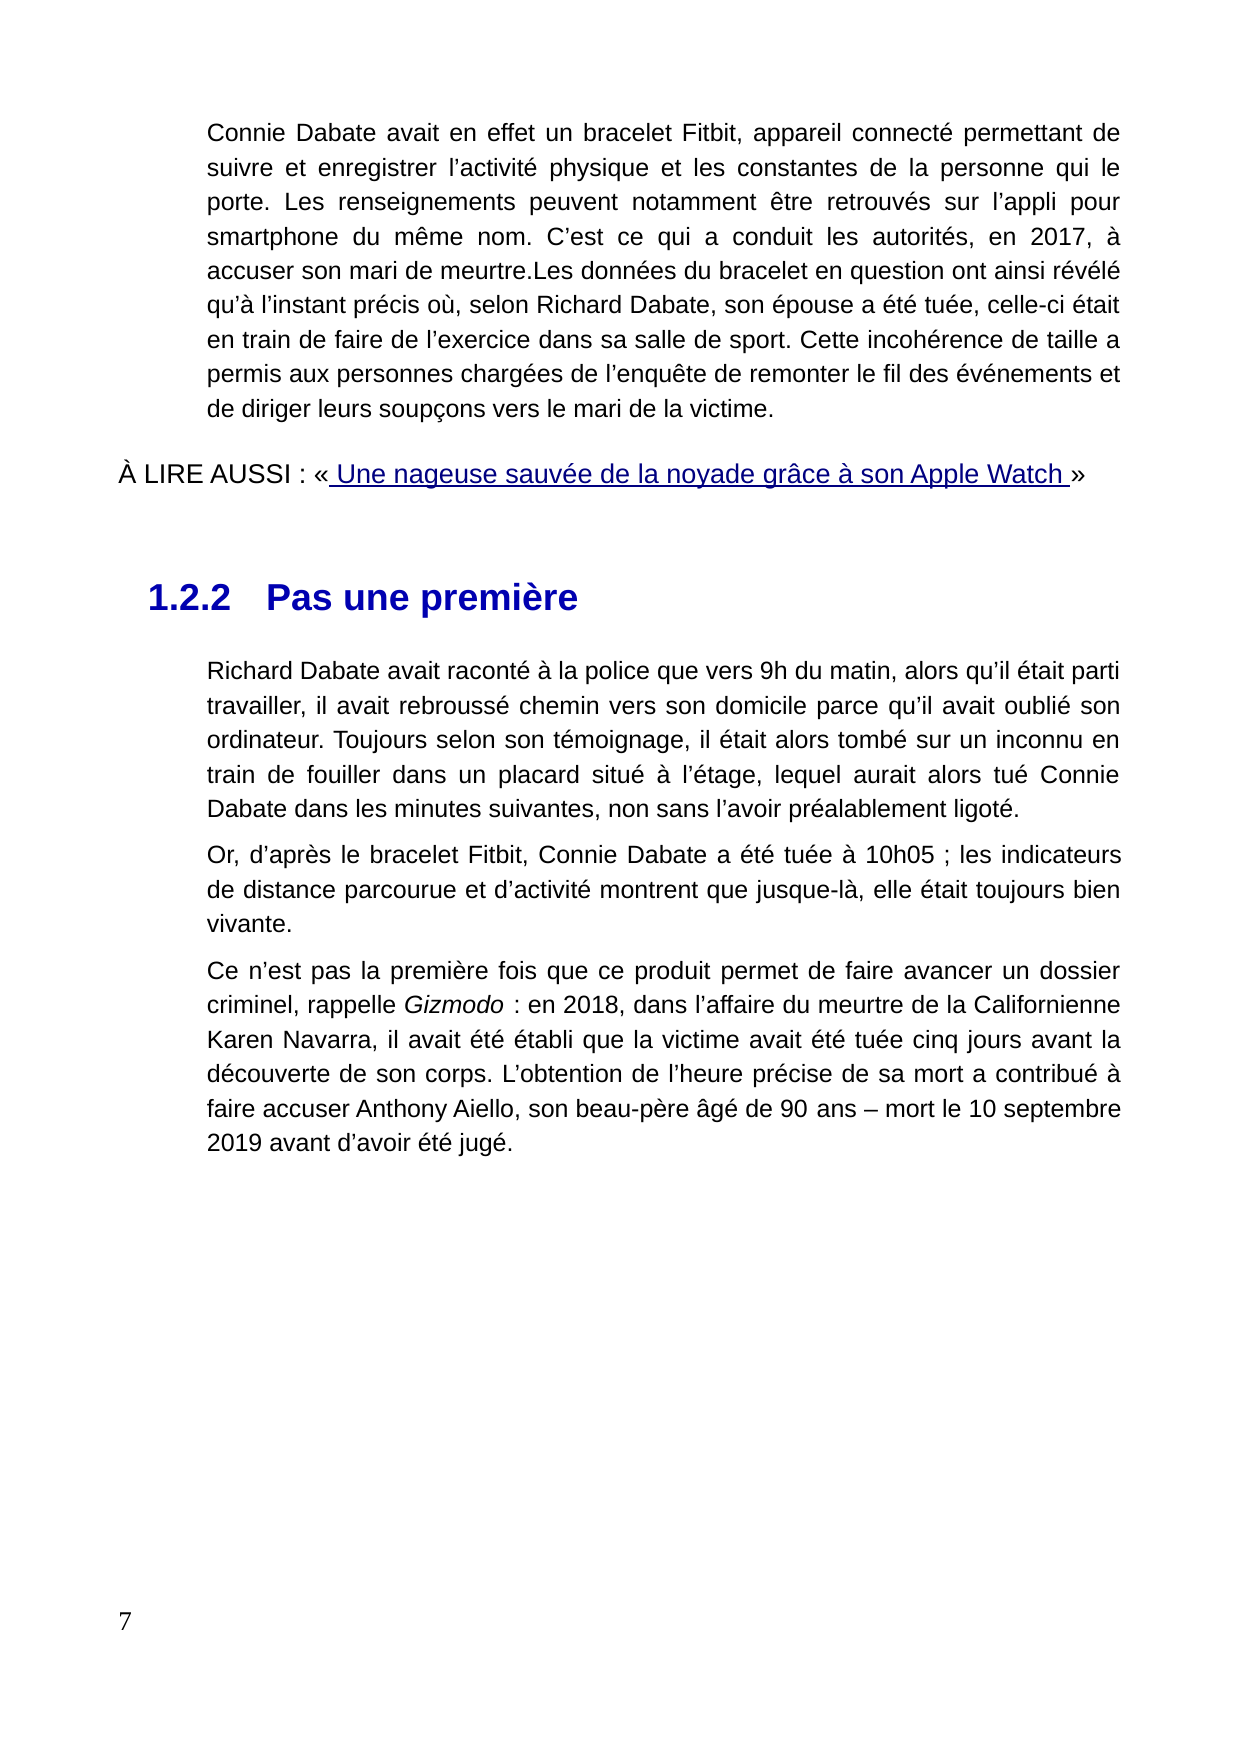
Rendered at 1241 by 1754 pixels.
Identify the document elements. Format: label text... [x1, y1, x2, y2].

text À LIRE AUSSI : « Une nageuse sauvée de la noyade grâce à son Apple Watch » [118, 458, 1122, 489]
text Ce n’est pas la première fois que ce produit permet de faire avancer un dossier criminel, rappelle Gizmodo : en 2018, dans l’affaire du meurtre de la Californienne Karen Navarra, il avait été établi que la victime avait été tuée cinq jours avant la découverte de son corps. L’obtention de l’heure précise de sa mort a contribué à faire accuser Anthony Aiello, son beau-père âgé de 90 ans – mort le 10 septembre 2019 avant d’avoir été jugé. [207, 956, 1122, 1157]
text Richard Dabate avait raconté à la police que vers 9h du matin, alors qu’il était parti travailler, il avait rebroussé chemin vers son domicile parce qu’il avait oublié son ordinateur. Toujours selon son témoignage, il était alors tombé sur un inconnu en train de fouiller dans un placard situé à l’étage, lequel aurait alors tué Connie Dabate dans les minutes suivantes, non sans l’avoir préalablement ligoté. [207, 656, 1122, 823]
text Connie Dabate avait en effet un bracelet Fitbit, appareil connecté permettant de suivre et enregistrer l’activité physique et les constantes de la personne qui le porte. Les renseignements peuvent notamment être retrouvés sur l’appli pour smartphone du même nom. C’est ce qui a conduit les autorités, en 2017, à accuser son mari de meurtre.Les données du bracelet en question ont ainsi révélé qu’à l’instant précis où, selon Richard Dabate, son épouse a été tuée, celle-ci était en train de faire de l’exercice dans sa salle de sport. Cette incohérence de taille a permis aux personnes chargées de l’enquête de remonter le fil des événements et de diriger leurs soupçons vers le mari de la victime. [207, 118, 1122, 423]
text Or, d’après le bracelet Fitbit, Connie Dabate a été tuée à 10h05 ; les indicateurs de distance parcourue et d’activité montrent que jusque-là, elle était toujours bien vivante. [207, 841, 1122, 938]
subtitle Pas une première [118, 576, 1122, 619]
